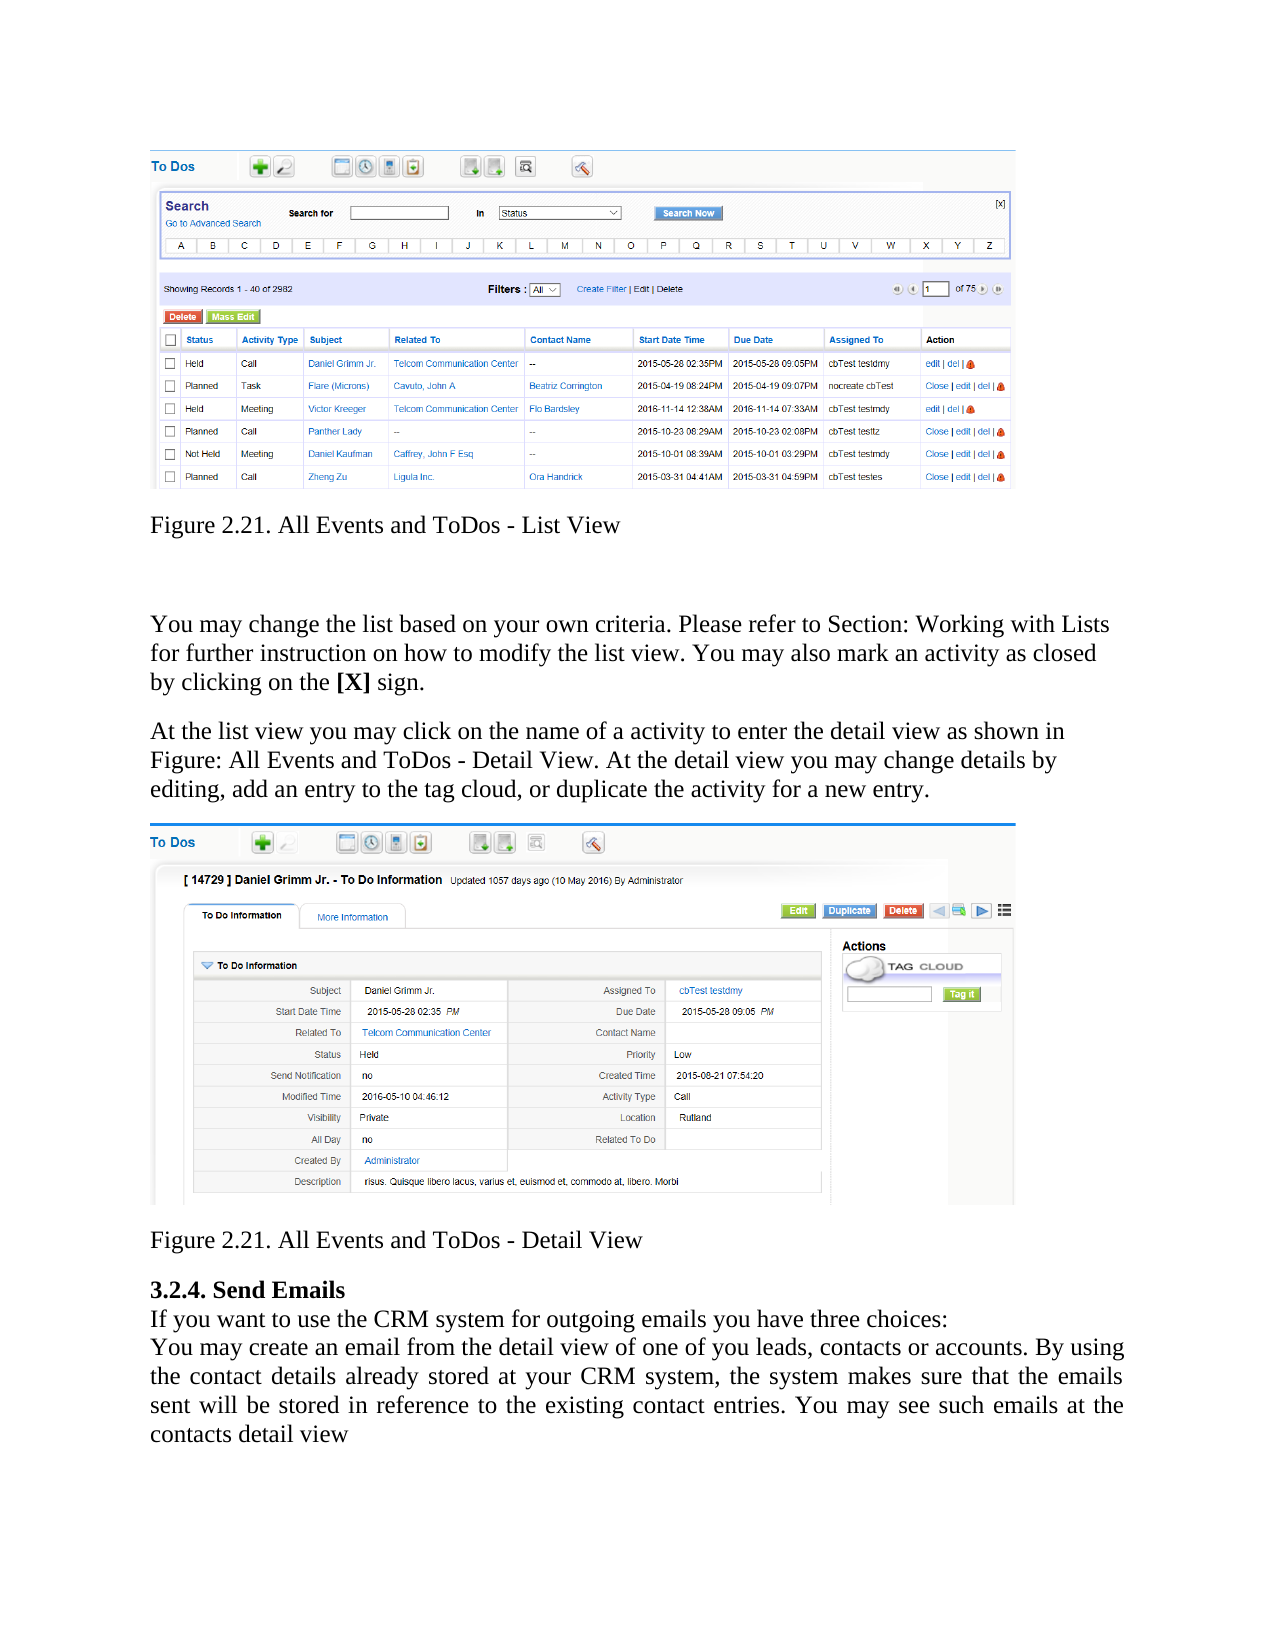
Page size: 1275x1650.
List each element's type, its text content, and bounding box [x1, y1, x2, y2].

text You may create an email from the detail view of one of you leads, contacts or accounts. By using the contact details already stored at your CRM system, the system makes sure that the emails sent will be stored in reference to the existing contact entries. You may see such emails at the contacts detail view [150, 1332, 1125, 1447]
text If you want to use the CRM system for outgoing emails you have three choices: [150, 1304, 1125, 1332]
picture [150, 150, 1016, 489]
text Figure 2.21. All Events and ToDos - List View [150, 510, 1125, 539]
text At the list view you may click on the name of a activity to enter the detail view as shown in Figure: All Events and ToDos - Detail View. At the detail view you may change details by editing, add an entry to the tag cloud, or duplicate the activity for a new entry. [150, 716, 1125, 802]
text You may change the list based on your own criteria. Please refer to Section: Working with Lists for further instruction on how to modify the list view. You may also mark an activity as closed by clicking on the [X] sign. [150, 609, 1125, 695]
text Figure 2.21. All Events and ToDos - Detail View [150, 1225, 1125, 1254]
picture [150, 823, 1016, 1205]
text 3.2.4. Send Emails [150, 1275, 1125, 1304]
